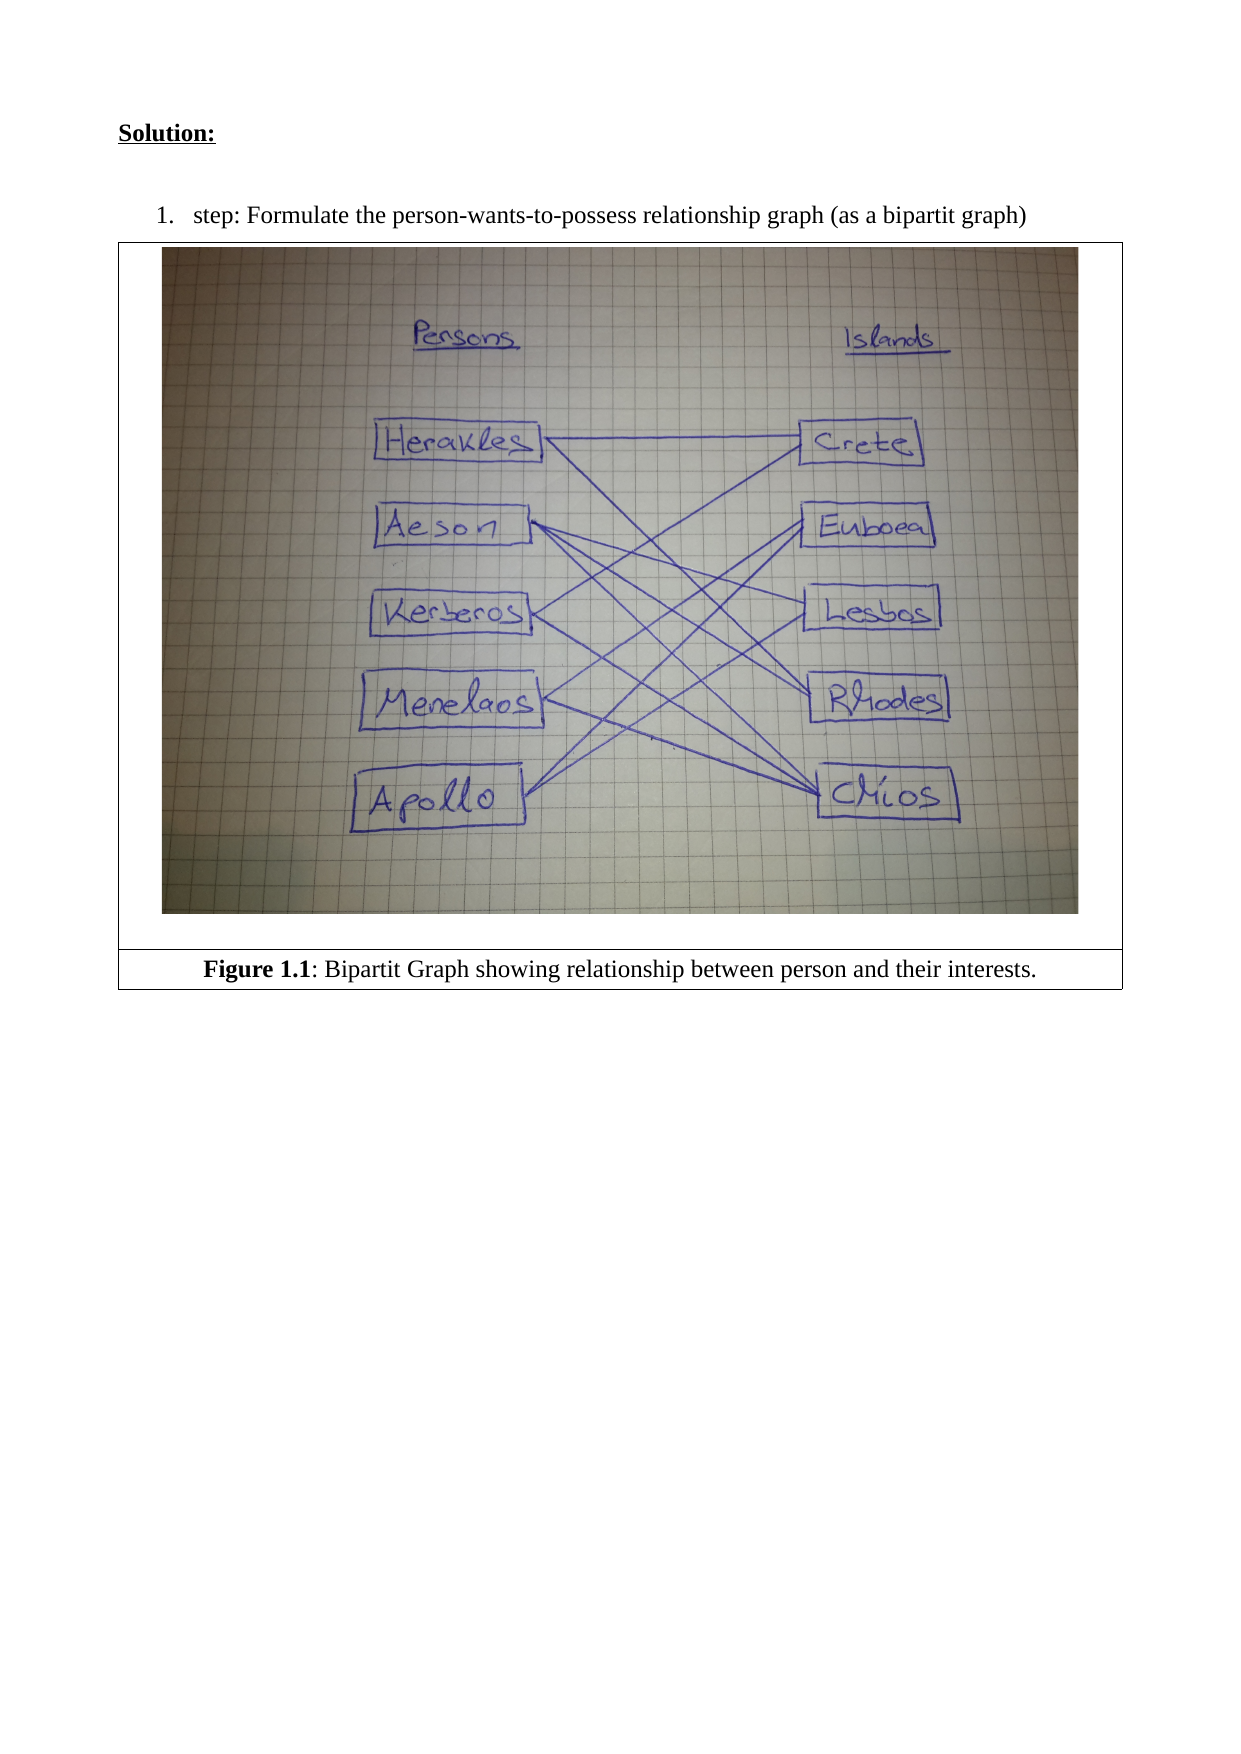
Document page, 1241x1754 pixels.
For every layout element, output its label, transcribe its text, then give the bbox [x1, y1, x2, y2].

text Solution: [118, 118, 1122, 147]
table_cell Figure 1.1: Bipartit Graph showing relationship between person and their interests. [119, 950, 1122, 989]
table_header [119, 243, 1122, 948]
picture [161, 247, 1079, 914]
list step: Formulate the person-wants-to-possess relationship graph (as a bipartit graph) [156, 201, 1122, 229]
